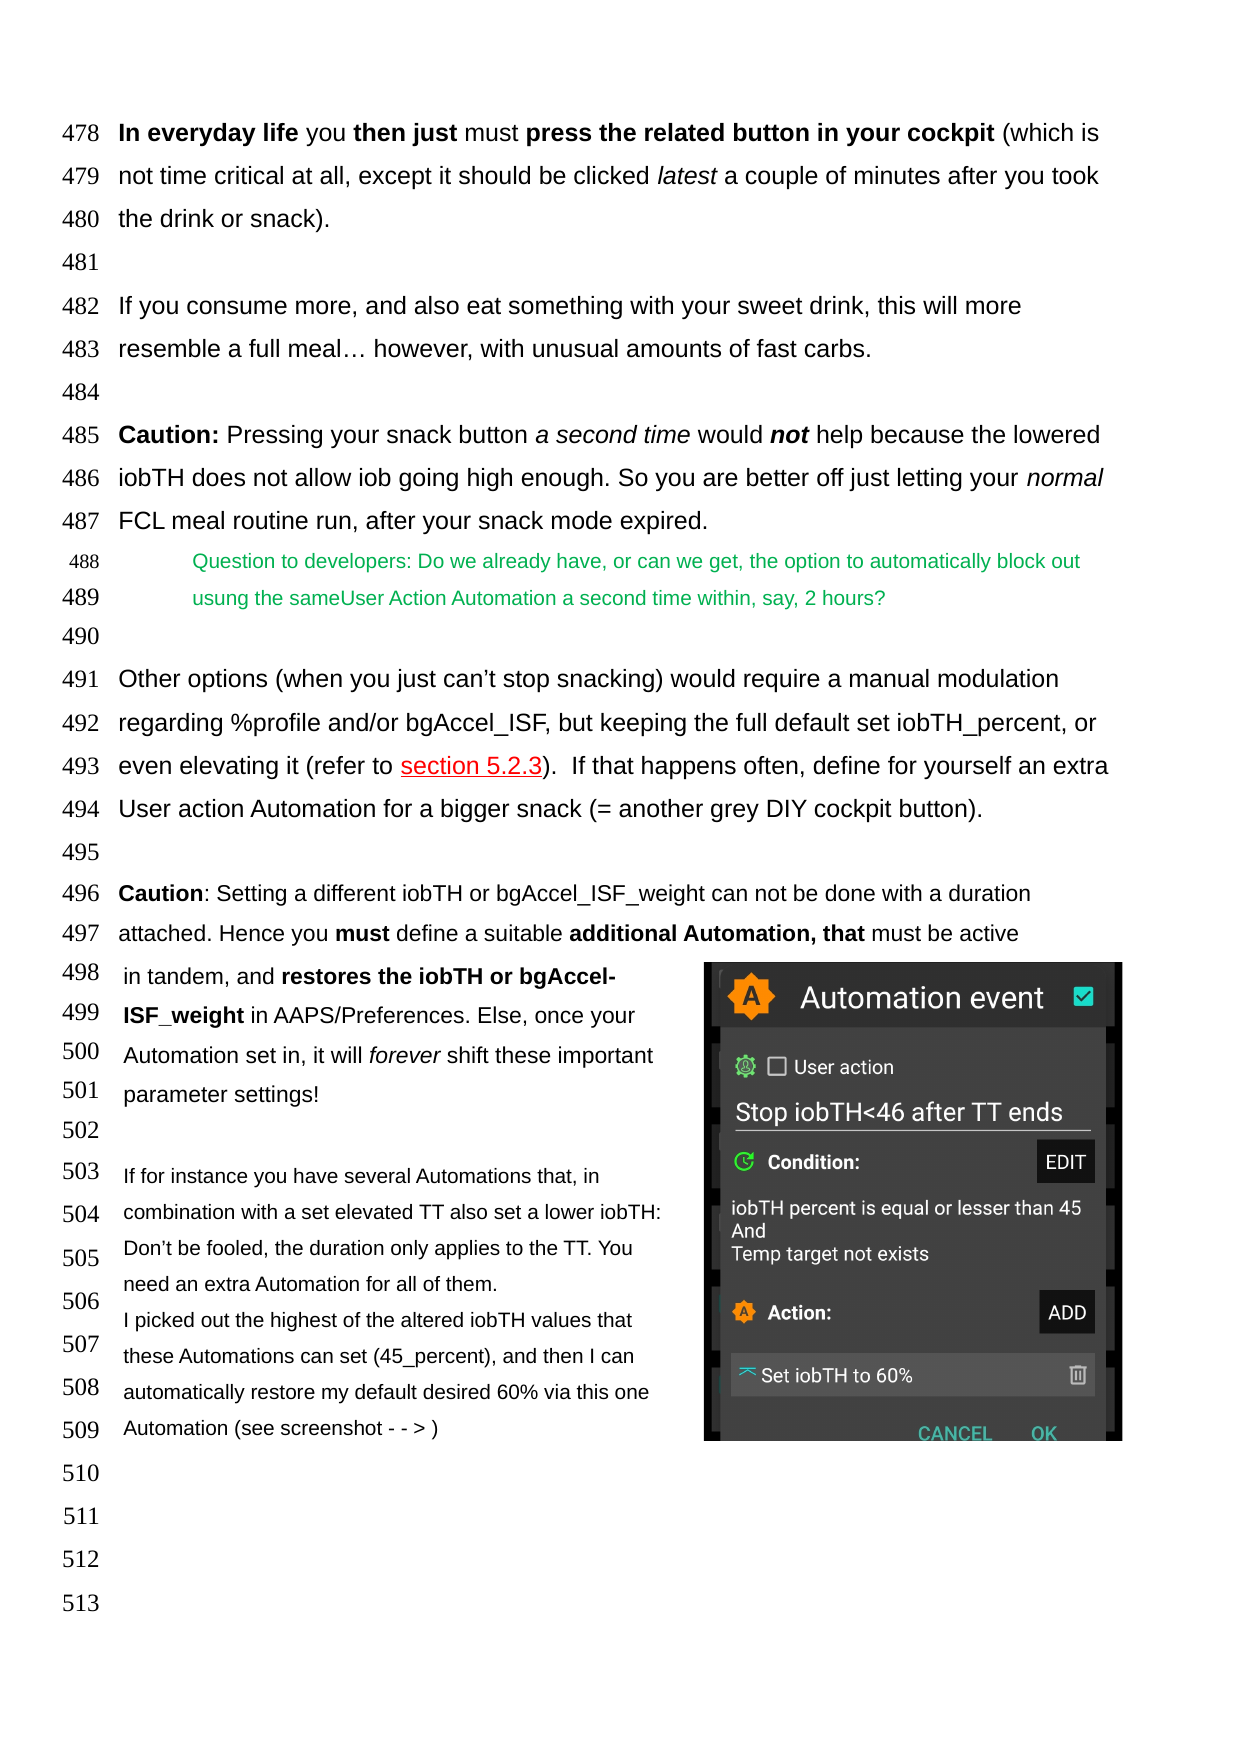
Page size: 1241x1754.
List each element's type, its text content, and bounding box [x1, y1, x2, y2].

text Caution: Pressing your snack button a second time would not help because the lowered iobTH does not allow iob going high enough. So you are better off just letting your normal FCL meal routine run, after your snack mode expired. [118, 420, 1122, 535]
text Other options (when you just can’t stop snacking) would require a manual modulation regarding %profile and/or bgAccel_ISF, but keeping the full default set iobTH_percent, or even elevating it (refer to section 5.2.3). If that happens often, define for yourself an extra User action Automation for a bigger snack (= another grey DIY cockpit button). [118, 664, 1122, 822]
text in tandem, and restores the iobTH or bgAccel-ISF_weight in AAPS/Preferences. Else, once your Automation set in, it will forever shift these important parameter settings! [123, 963, 674, 1108]
text Caution: Setting a different iobTH or bgAccel_ISF_weight can not be done with a duration attached. Hence you must define a suitable additional Automation, that must be active [118, 880, 1122, 946]
text If for instance you have several Automations that, in combination with a set elevated TT also set a lower iobTH: Don’t be fooled, the duration only applies to the TT. You need an extra Automation for all of them. [123, 1164, 674, 1296]
text [108, 955, 1129, 1449]
text Question to developers: Do we already have, or can we get, the option to automatically block out usung the sameUser Action Automation a second time within, say, 2 hours? [192, 549, 1122, 609]
text If you consume more, and also eat something with your sweet drink, this will more resemble a full meal… however, with unusual amounts of fast carbs. [118, 291, 1122, 362]
text I picked out the highest of the altered iobTH values that these Automations can set (45_percent), and then I can automatically restore my default desired 60% via this one Automation (see screenshot - - > ) [123, 1308, 674, 1439]
text In everyday life you then just must press the related button in your cockpit (which is not time critical at all, except it should be clicked latest a couple of minutes after you took the drink or snack). [118, 118, 1122, 233]
